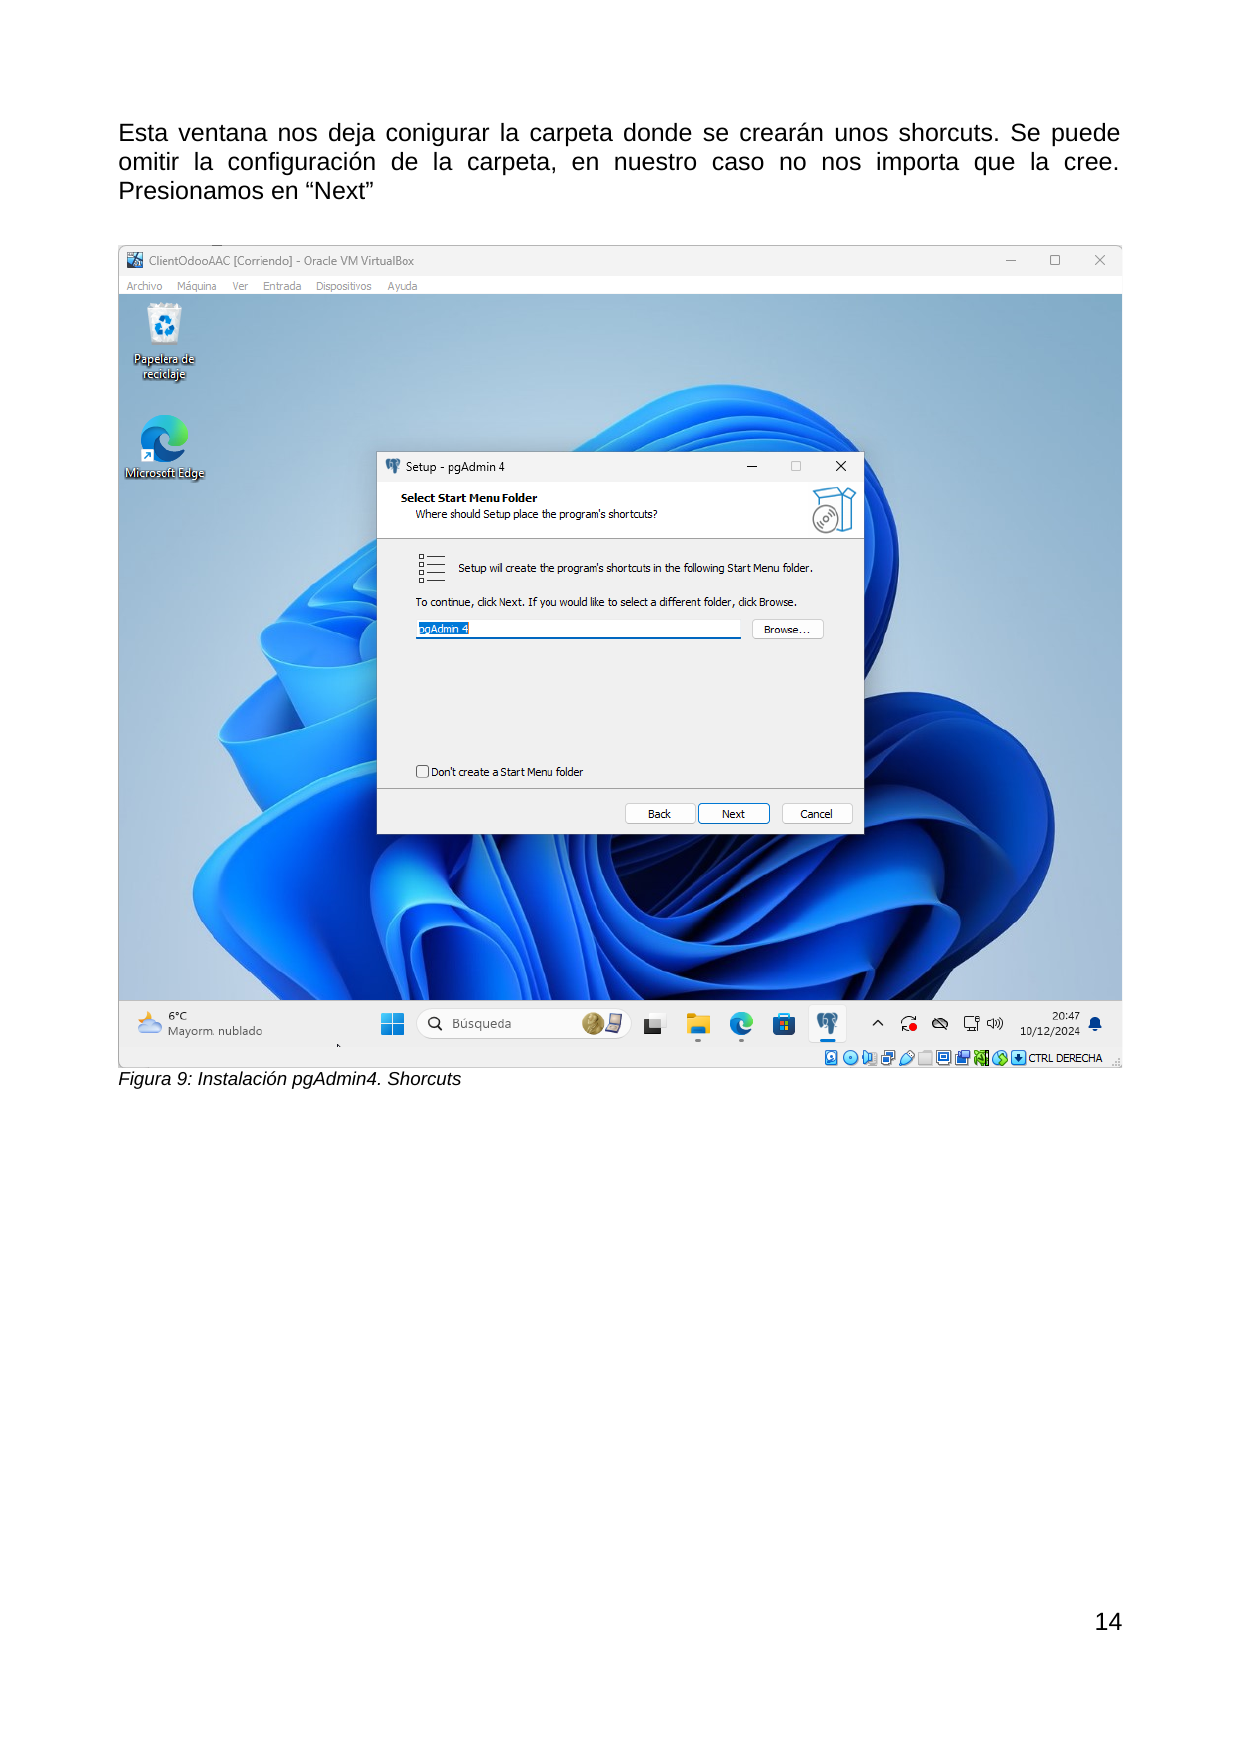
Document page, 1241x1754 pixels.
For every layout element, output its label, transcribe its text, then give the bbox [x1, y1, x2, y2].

text Esta ventana nos deja conigurar la carpeta donde se crearán unos shorcuts. Se puede omitir la configuración de la carpeta, en nuestro caso no nos importa que la cree. Presionamos en “Next” [118, 118, 1122, 204]
picture [118, 245, 1123, 1068]
text Figura 9: Instalación pgAdmin4. Shorcuts [118, 1068, 1122, 1089]
